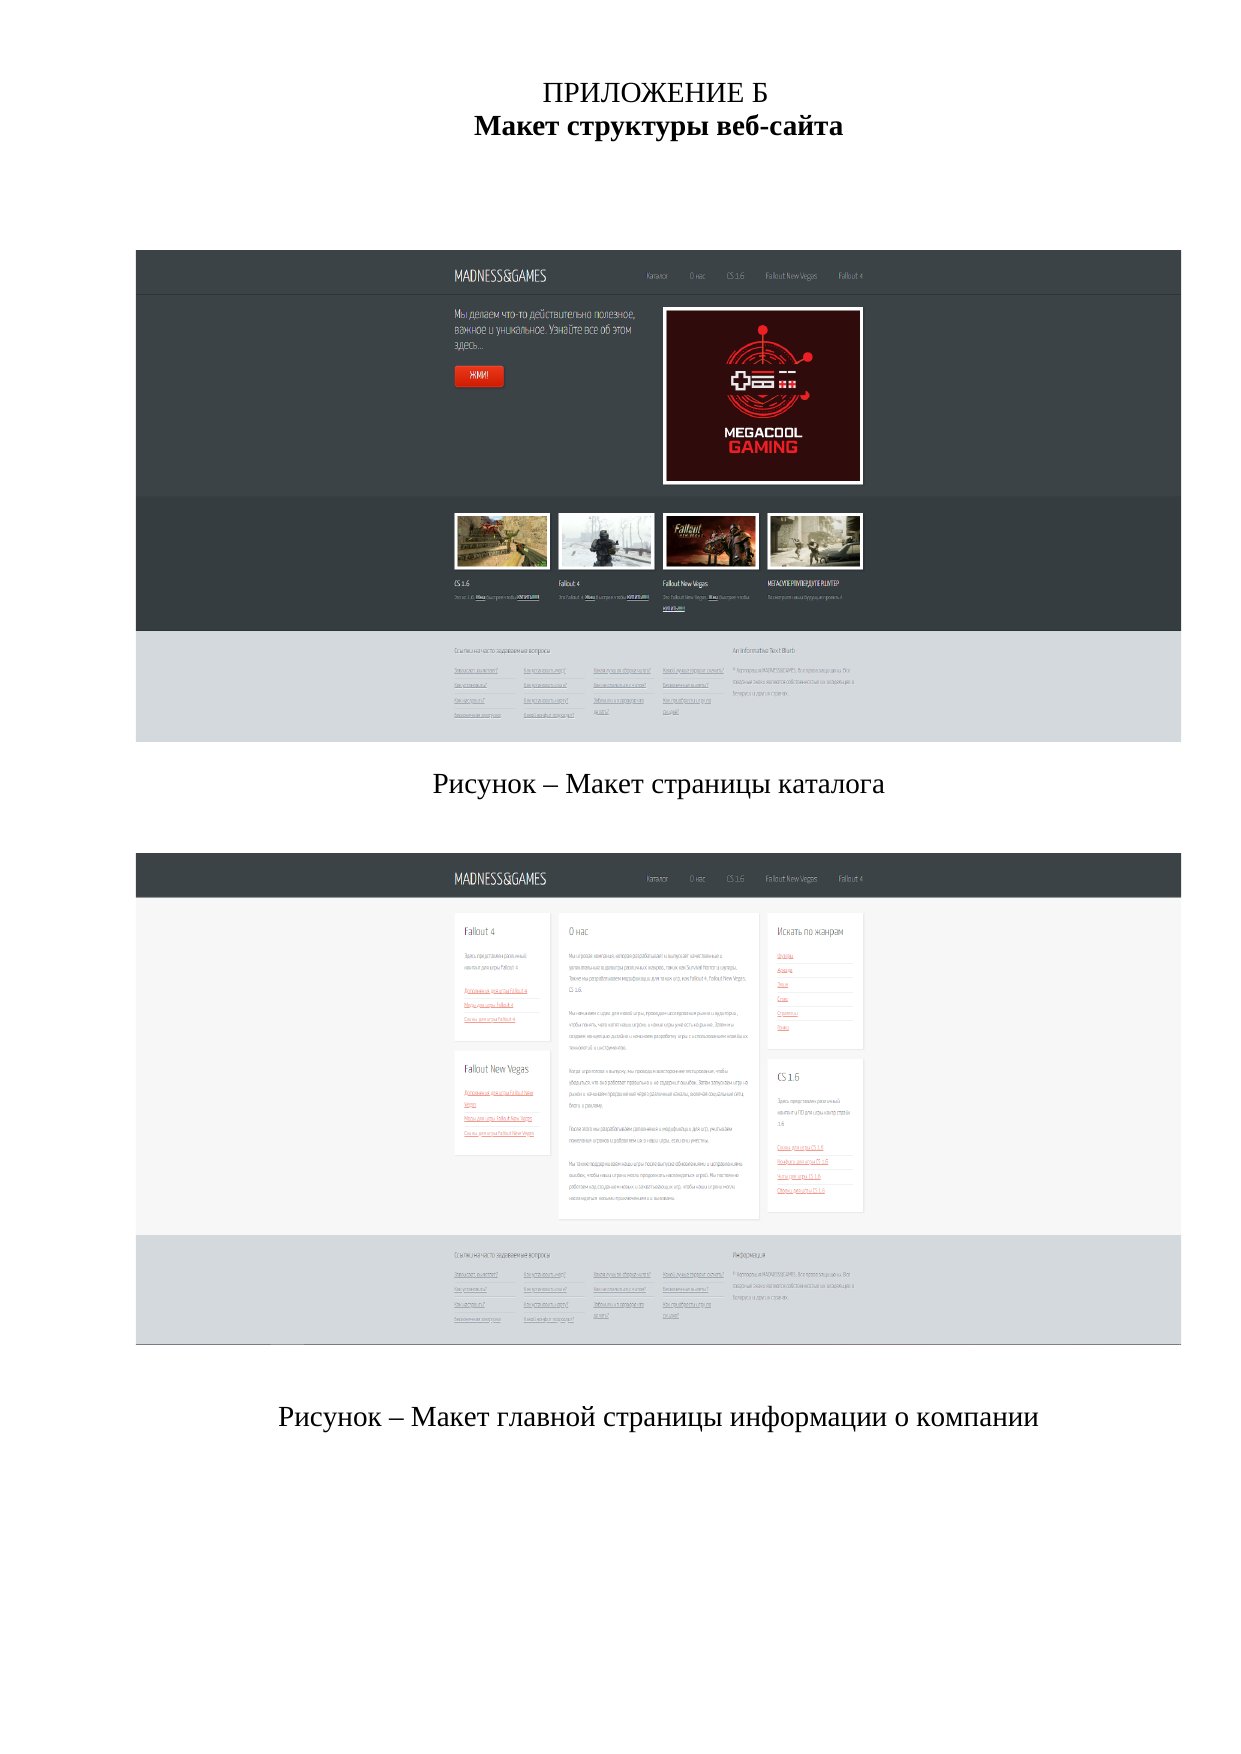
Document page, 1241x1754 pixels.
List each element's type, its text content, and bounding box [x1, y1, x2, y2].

subtitle ПРИЛОЖЕНИЕ Б Макет структуры веб-сайта [136, 75, 1181, 142]
text Рисунок – Макет страницы каталога [136, 766, 1181, 800]
text Рисунок – Макет главной страницы информации о компании [136, 1399, 1181, 1433]
